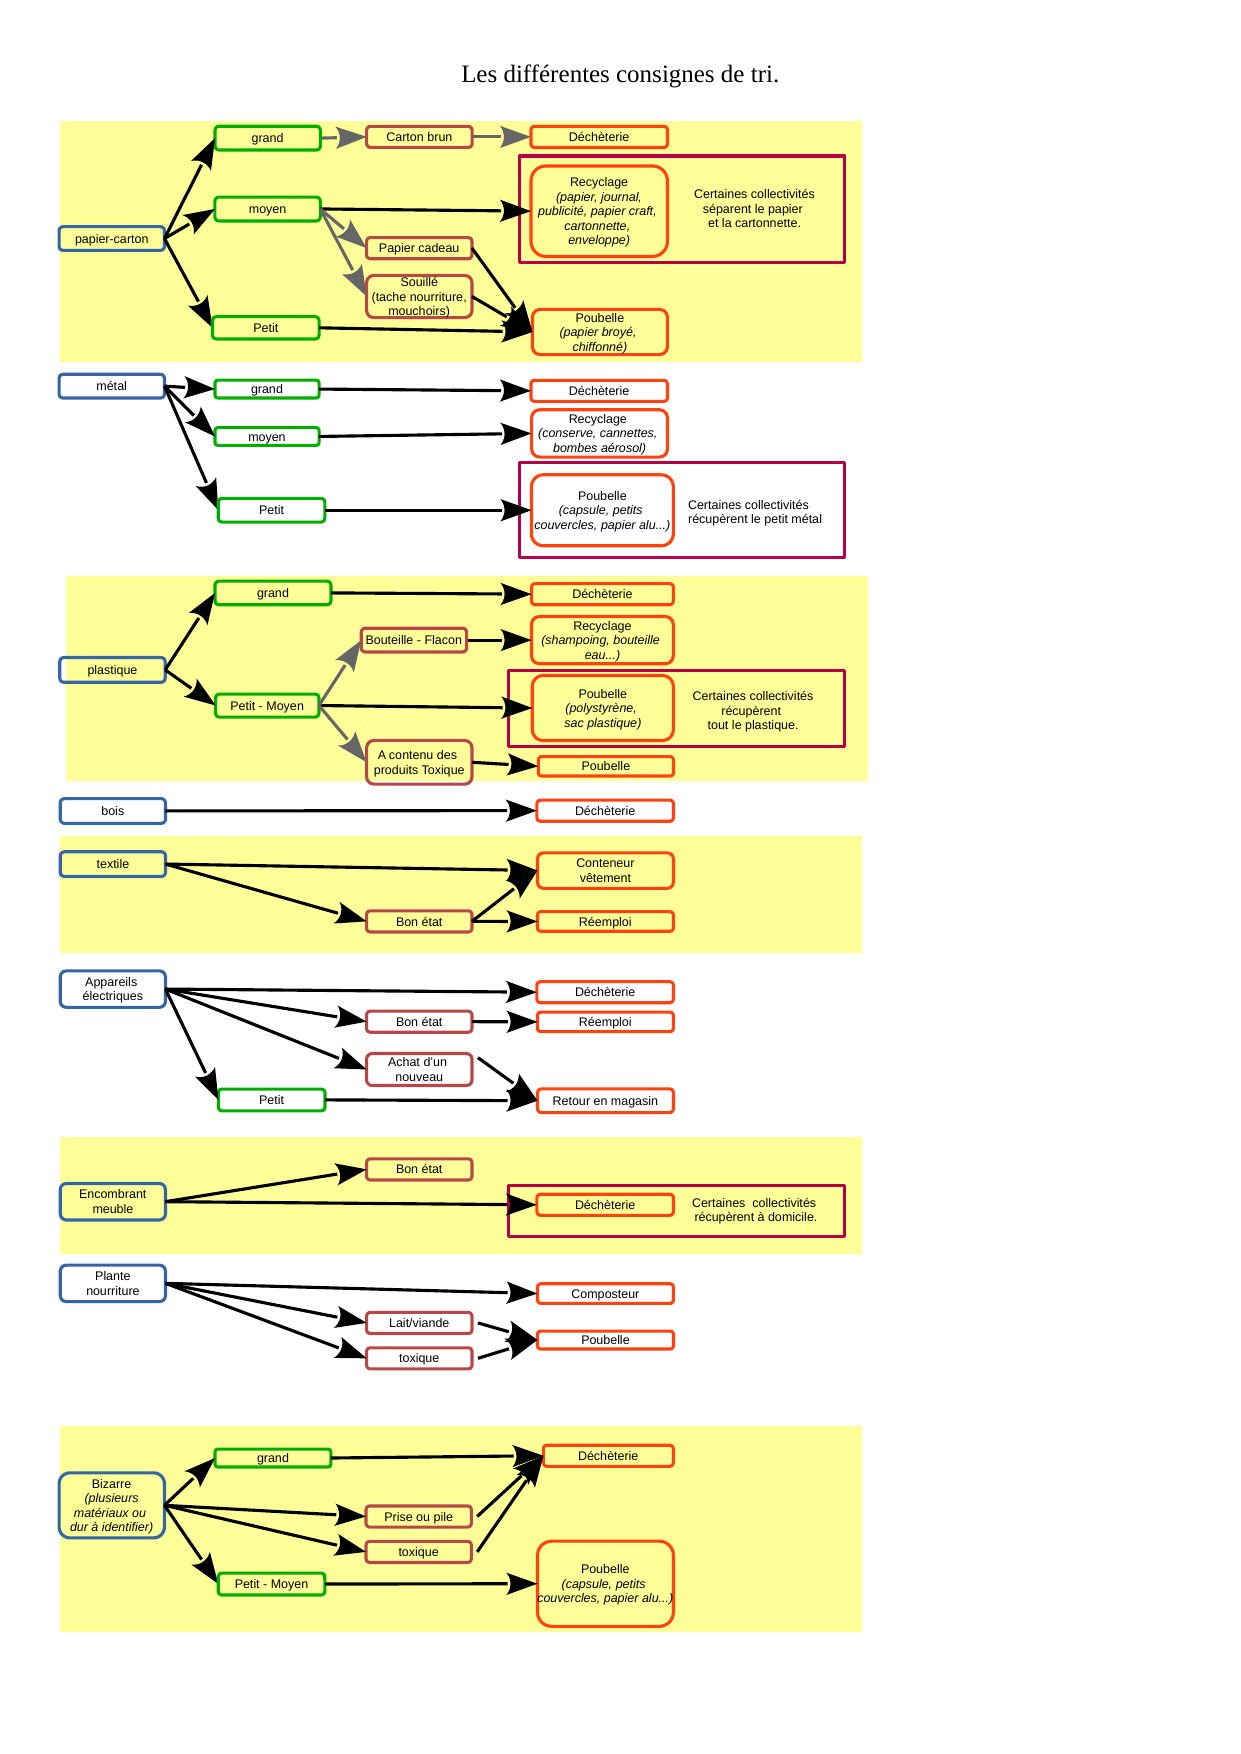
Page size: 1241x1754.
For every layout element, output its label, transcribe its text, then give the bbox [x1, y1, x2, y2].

text Les différentes consignes de tri. [59, 59, 1181, 88]
